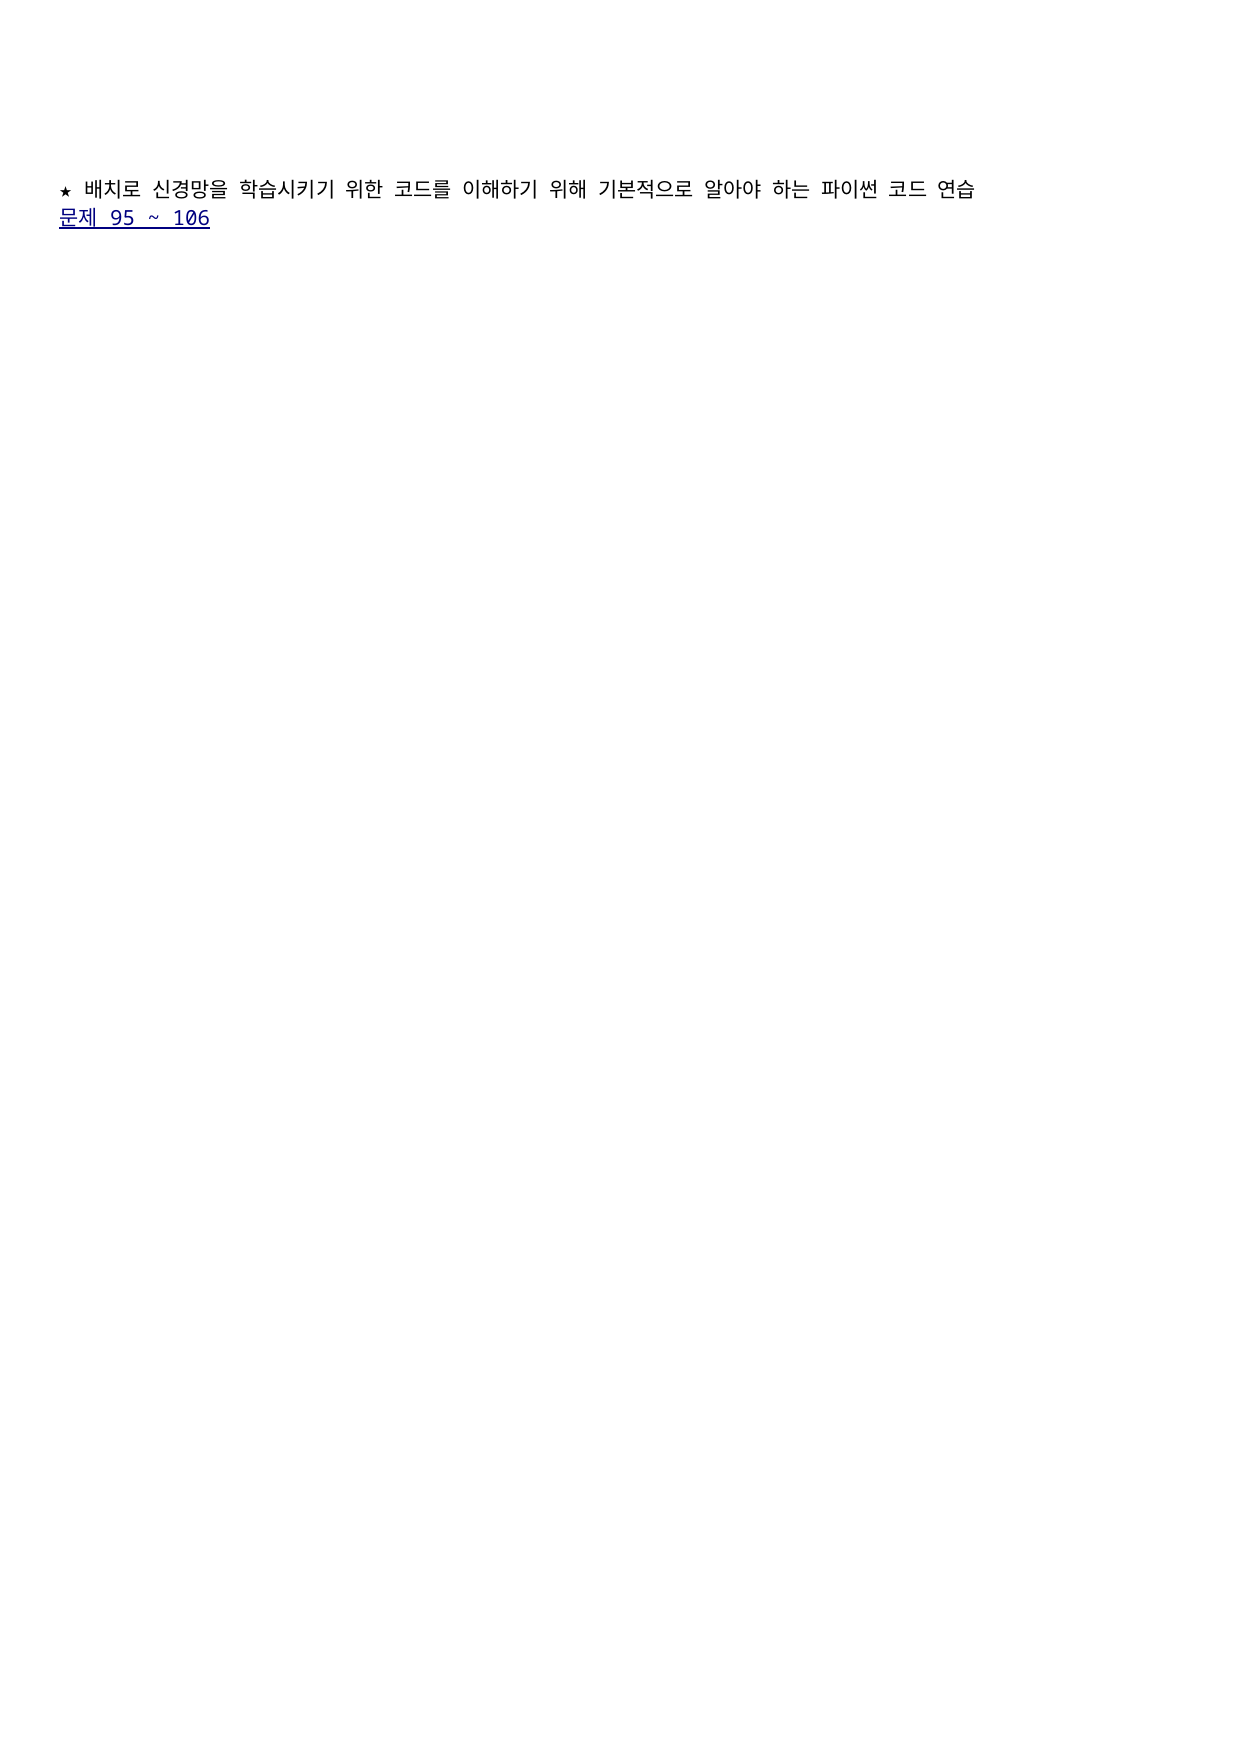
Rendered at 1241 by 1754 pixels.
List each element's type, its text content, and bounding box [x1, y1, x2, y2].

text ★ 배치로 신경망을 학습시키기 위한 코드를 이해하기 위해 기본적으로 알아야 하는 파이썬 코드 연습 [59, 173, 1181, 203]
text 문제 95 ~ 106 [59, 203, 1181, 232]
